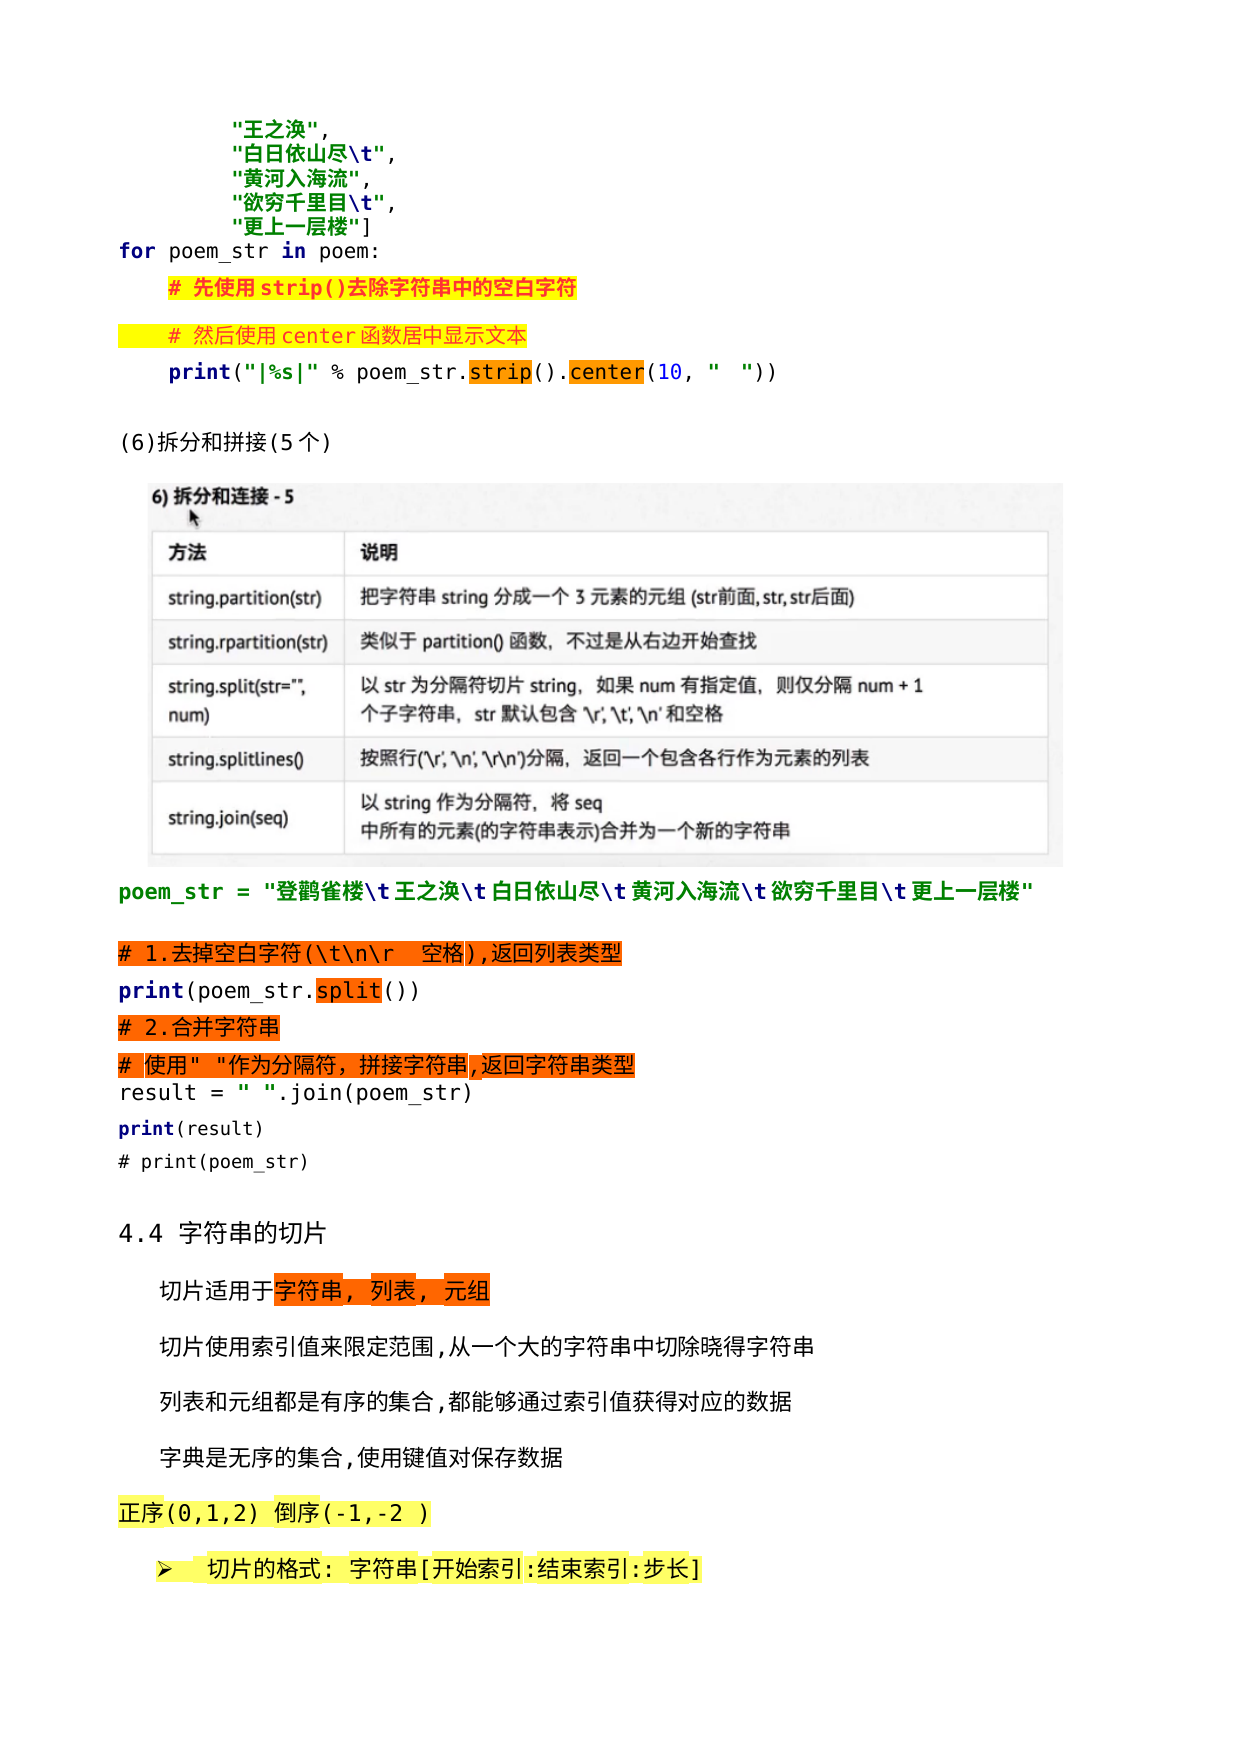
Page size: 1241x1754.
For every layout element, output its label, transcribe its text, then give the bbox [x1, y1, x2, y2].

text result = " ".join(poem_str) [118, 1080, 1122, 1105]
text 字典是无序的集合,使用键值对保存数据 [118, 1440, 1122, 1473]
text 列表和元组都是有序的集合,都能够通过索引值获得对应的数据 [118, 1384, 1122, 1417]
picture [147, 483, 1064, 867]
text # 使用" "作为分隔符，拼接字符串,返回字符串类型 [118, 1053, 1122, 1080]
text "欲穷千里目\t", [118, 191, 1122, 215]
text "更上一层楼"] [118, 215, 1122, 239]
text print(result) [118, 1118, 1122, 1140]
text "黄河入海流", [118, 167, 1122, 191]
list 切片的格式: 字符串[开始索引:结束索引:步长] [156, 1551, 1122, 1584]
text for poem_str in poem: [118, 239, 1122, 264]
text "王之涣", [118, 118, 1122, 142]
text 切片使用索引值来限定范围,从一个大的字符串中切除晓得字符串 [118, 1329, 1122, 1362]
text 4.4 字符串的切片 [118, 1213, 1122, 1249]
text # 1.去掉空白字符(\t\n\r 空格),返回列表类型 [118, 941, 1122, 966]
text "白日依山尽\t", [118, 142, 1122, 167]
text # 先使用strip()去除字符串中的空白字符 [118, 276, 1122, 300]
text poem_str = "登鹳雀楼\t王之涣\t白日依山尽\t黄河入海流\t欲穷千里目\t更上一层楼" [118, 496, 1122, 904]
text # 2.合并字符串 [118, 1015, 1122, 1041]
text 正序(0,1,2) 倒序(-1,-2 ) [118, 1495, 1122, 1528]
text (6)拆分和拼接(5个) [118, 425, 1122, 457]
text # print(poem_str) [118, 1151, 1122, 1173]
text 切片适用于字符串, 列表, 元组 [118, 1273, 1122, 1306]
text print(poem_str.split()) [118, 978, 1122, 1003]
text # 然后使用center函数居中显示文本 [118, 324, 1122, 348]
text print("|%s|" % poem_str.strip().center(10, " ")) [118, 360, 1122, 384]
